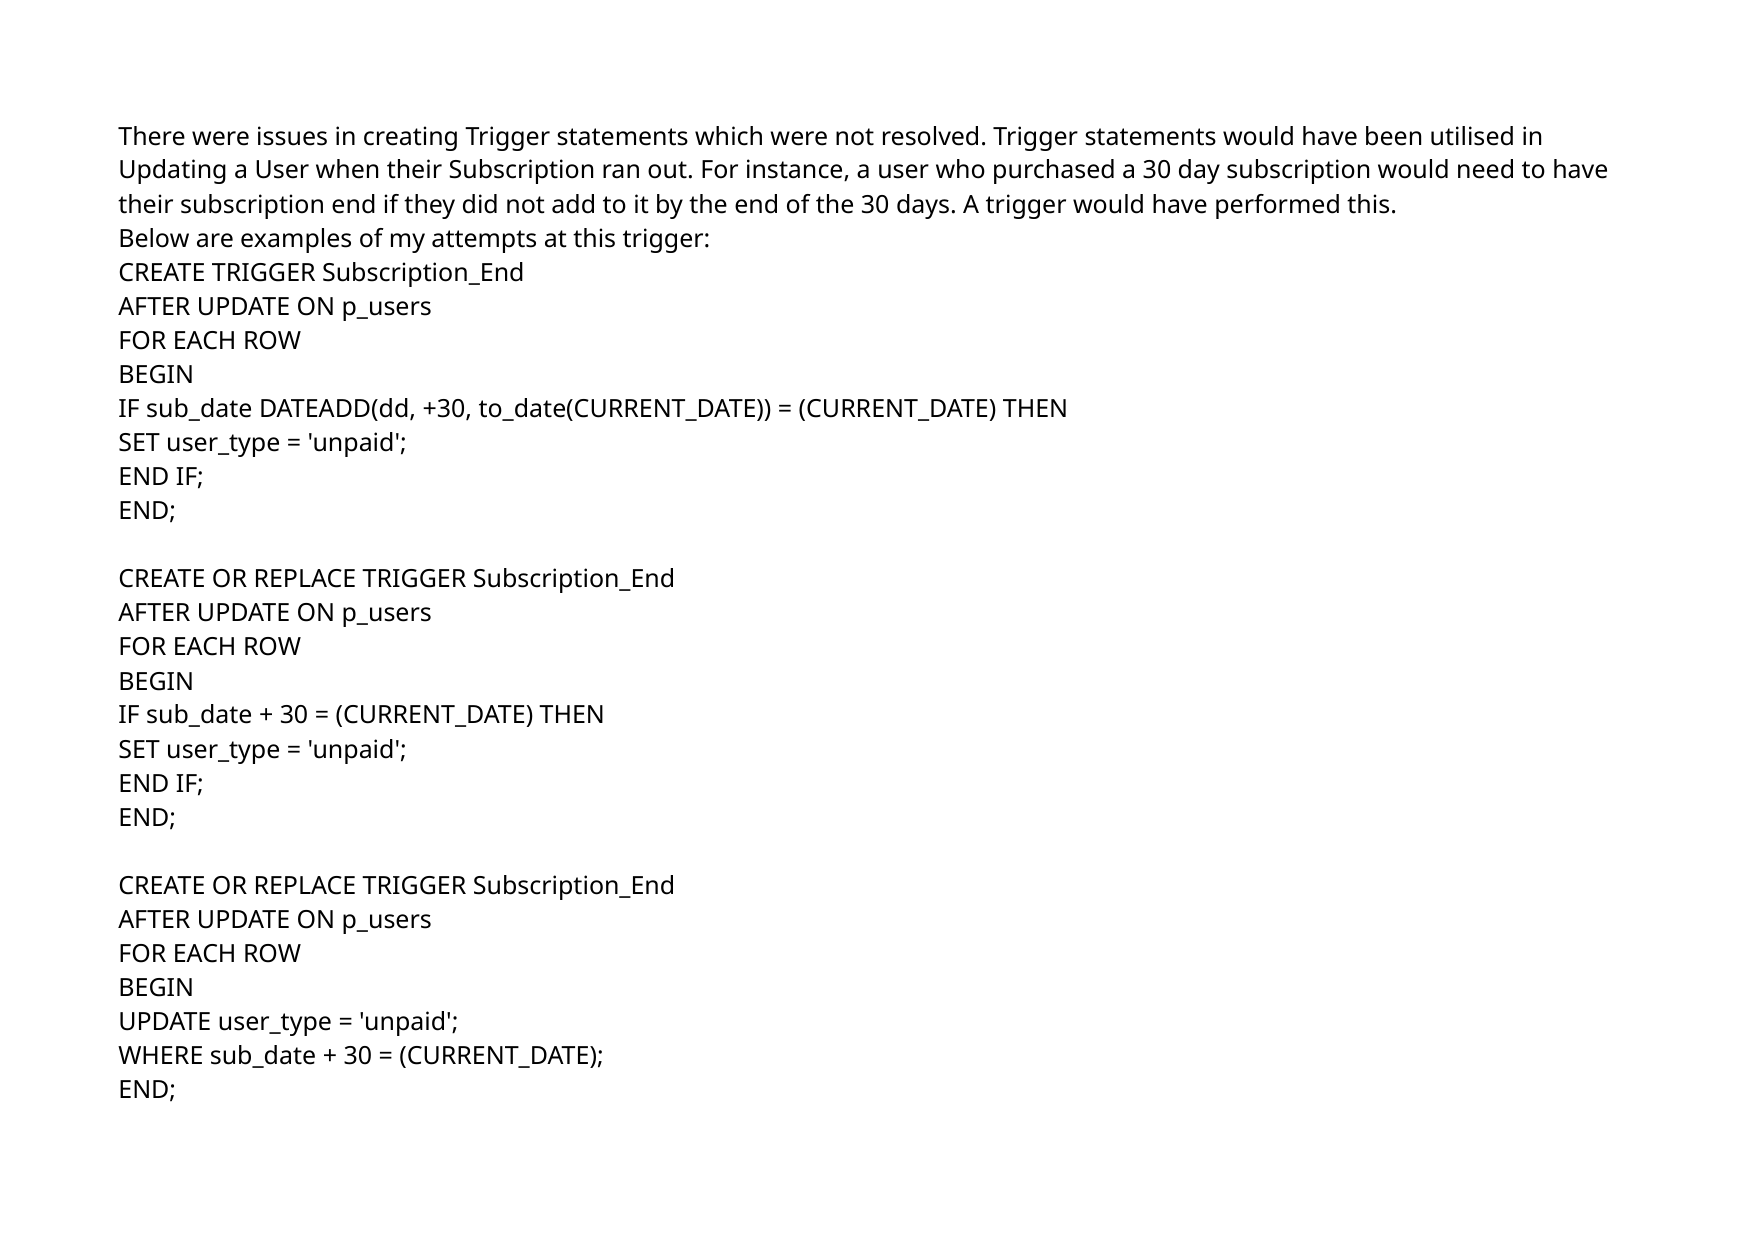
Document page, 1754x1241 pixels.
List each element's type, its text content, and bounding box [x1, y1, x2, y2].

text AFTER UPDATE ON p_users [118, 902, 1636, 936]
text SET user_type = 'unpaid'; [118, 425, 1636, 459]
text FOR EACH ROW [118, 629, 1636, 663]
text END; [118, 799, 1636, 833]
text UPDATE user_type = 'unpaid'; [118, 1004, 1636, 1038]
text BEGIN [118, 357, 1636, 391]
text SET user_type = 'unpaid'; [118, 731, 1636, 765]
text END; [118, 493, 1636, 527]
text Below are examples of my attempts at this trigger: [118, 220, 1636, 254]
text FOR EACH ROW [118, 322, 1636, 357]
text AFTER UPDATE ON p_users [118, 595, 1636, 629]
text AFTER UPDATE ON p_users [118, 288, 1636, 322]
text IF sub_date + 30 = (CURRENT_DATE) THEN [118, 697, 1636, 731]
text There were issues in creating Trigger statements which were not resolved. Trigger statements would have been utilised in Updating a User when their Subscription ran out. For instance, a user who purchased a 30 day subscription would need to have their subscription end if they did not add to it by the end of the 30 days. A trigger would have performed this. [118, 118, 1636, 220]
text IF sub_date DATEADD(dd, +30, to_date(CURRENT_DATE)) = (CURRENT_DATE) THEN [118, 391, 1636, 425]
text FOR EACH ROW [118, 936, 1636, 970]
text CREATE OR REPLACE TRIGGER Subscription_End [118, 561, 1636, 595]
text CREATE TRIGGER Subscription_End [118, 254, 1636, 288]
text END IF; [118, 459, 1636, 493]
text BEGIN [118, 970, 1636, 1004]
text END; [118, 1072, 1636, 1106]
text END IF; [118, 765, 1636, 799]
text CREATE OR REPLACE TRIGGER Subscription_End [118, 867, 1636, 902]
text BEGIN [118, 663, 1636, 697]
text WHERE sub_date + 30 = (CURRENT_DATE); [118, 1038, 1636, 1072]
